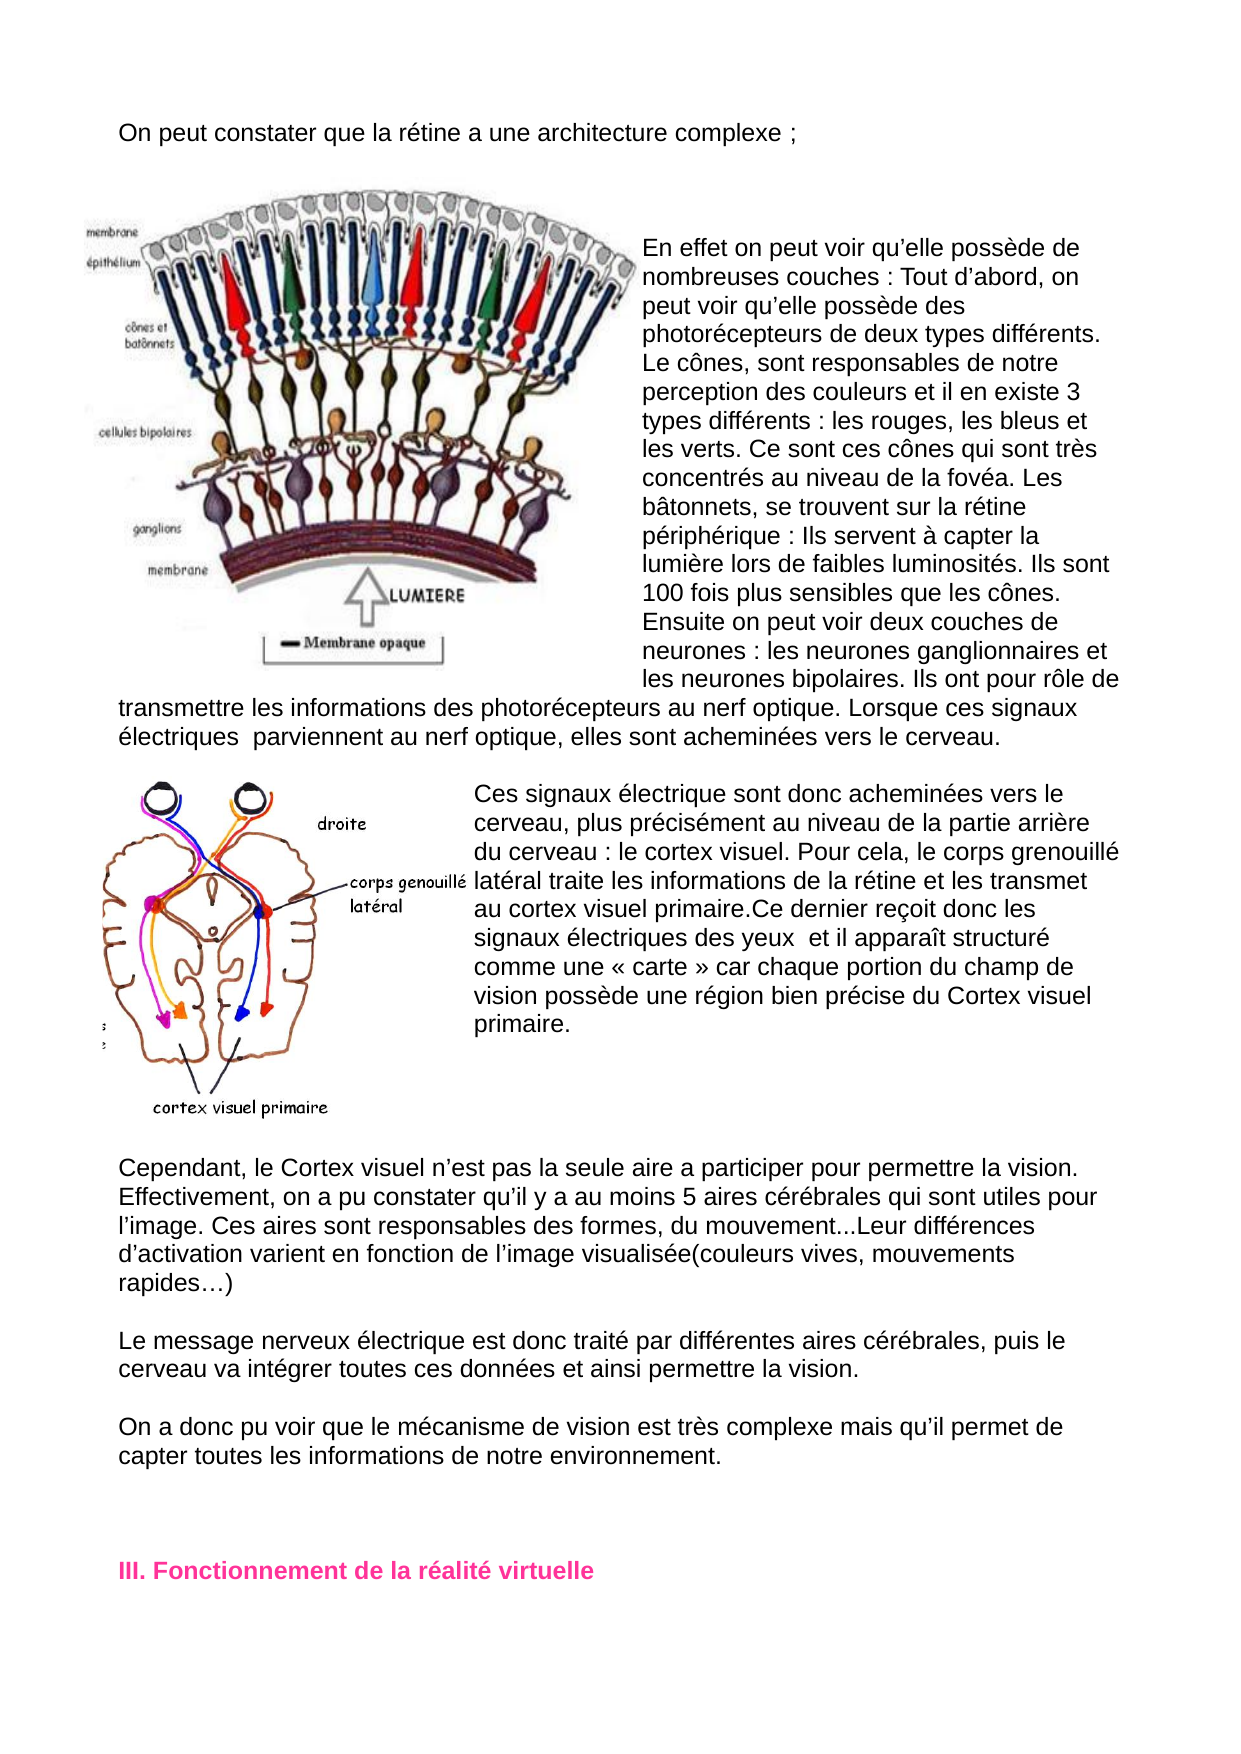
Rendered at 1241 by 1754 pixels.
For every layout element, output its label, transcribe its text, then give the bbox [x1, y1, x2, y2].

text On peut constater que la rétine a une architecture complexe ; [118, 118, 1122, 147]
picture [83, 177, 642, 671]
text III. Fonctionnement de la réalité virtuelle [118, 1556, 1122, 1584]
text En effet on peut voir qu’elle possède de nombreuses couches : Tout d’abord, on peut voir qu’elle possède des photorécepteurs de deux types différents. Le cônes, sont responsables de notre perception des couleurs et il en existe 3 types différents : les rouges, les bleus et les verts. Ce sont ces cônes qui sont très concentrés au niveau de la fovéa. Les bâtonnets, se trouvent sur la rétine périphérique : Ils servent à capter la lumière lors de faibles luminosités. Ils sont 100 fois plus sensibles que les cônes. [642, 233, 1122, 607]
text Le message nerveux électrique est donc traité par différentes aires cérébrales, puis le cerveau va intégrer toutes ces données et ainsi permettre la vision. [118, 1326, 1122, 1383]
text Ces signaux électrique sont donc acheminées vers le cerveau, plus précisément au niveau de la partie arrière du cerveau : le cortex visuel. Pour cela, le corps grenouillé latéral traite les informations de la rétine et les transmet au cortex visuel primaire.Ce dernier reçoit donc les signaux électriques des yeux et il apparaît structuré comme une « carte » car chaque portion du champ de vision possède une région bien précise du Cortex visuel primaire. [474, 779, 1122, 1038]
text Ensuite on peut voir deux couches de neurones : les neurones ganglionnaires et les neurones bipolaires. Ils ont pour rôle de transmettre les informations des photorécepteurs au nerf optique. Lorsque ces signaux électriques parviennent au nerf optique, elles sont acheminées vers le cerveau. [118, 607, 1122, 751]
picture [102, 776, 474, 1135]
text On a donc pu voir que le mécanisme de vision est très complexe mais qu’il permet de capter toutes les informations de notre environnement. [118, 1412, 1122, 1469]
text Cependant, le Cortex visuel n’est pas la seule aire a participer pour permettre la vision. Effectivement, on a pu constater qu’il y a au moins 5 aires cérébrales qui sont utiles pour l’image. Ces aires sont responsables des formes, du mouvement...Leur différences d’activation varient en fonction de l’image visualisée(couleurs vives, mouvements rapides…) [118, 1153, 1122, 1297]
